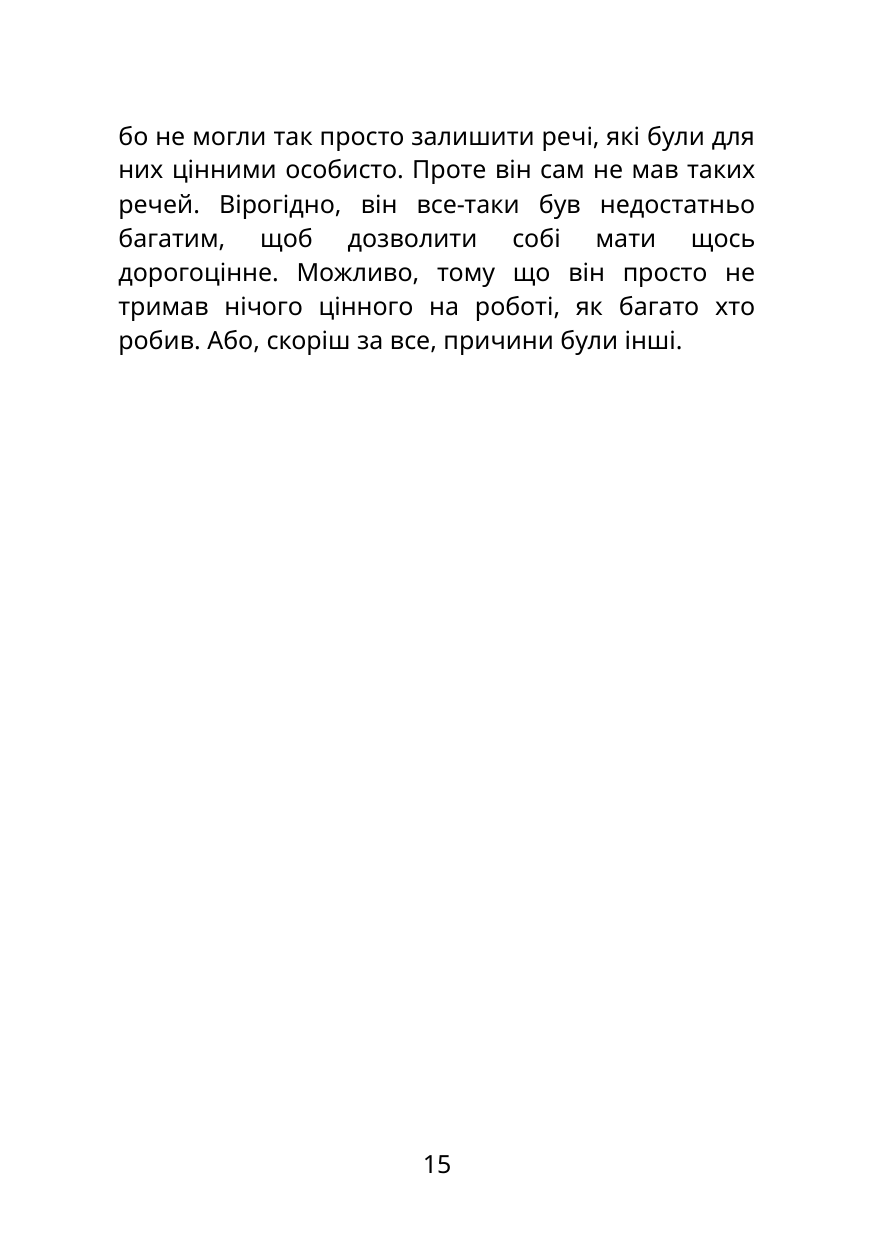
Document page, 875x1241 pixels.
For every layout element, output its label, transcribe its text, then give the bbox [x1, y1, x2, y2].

text бо не могли так просто залишити речі, які були для них цінними особисто. Проте він сам не мав таких речей. Вірогідно, він все-таки був недостатньо багатим, щоб дозволити собі мати щось дорогоцінне. Можливо, тому що він просто не тримав нічого цінного на роботі, як багато хто робив. Або, скоріш за все, причини були інші. [118, 118, 756, 357]
